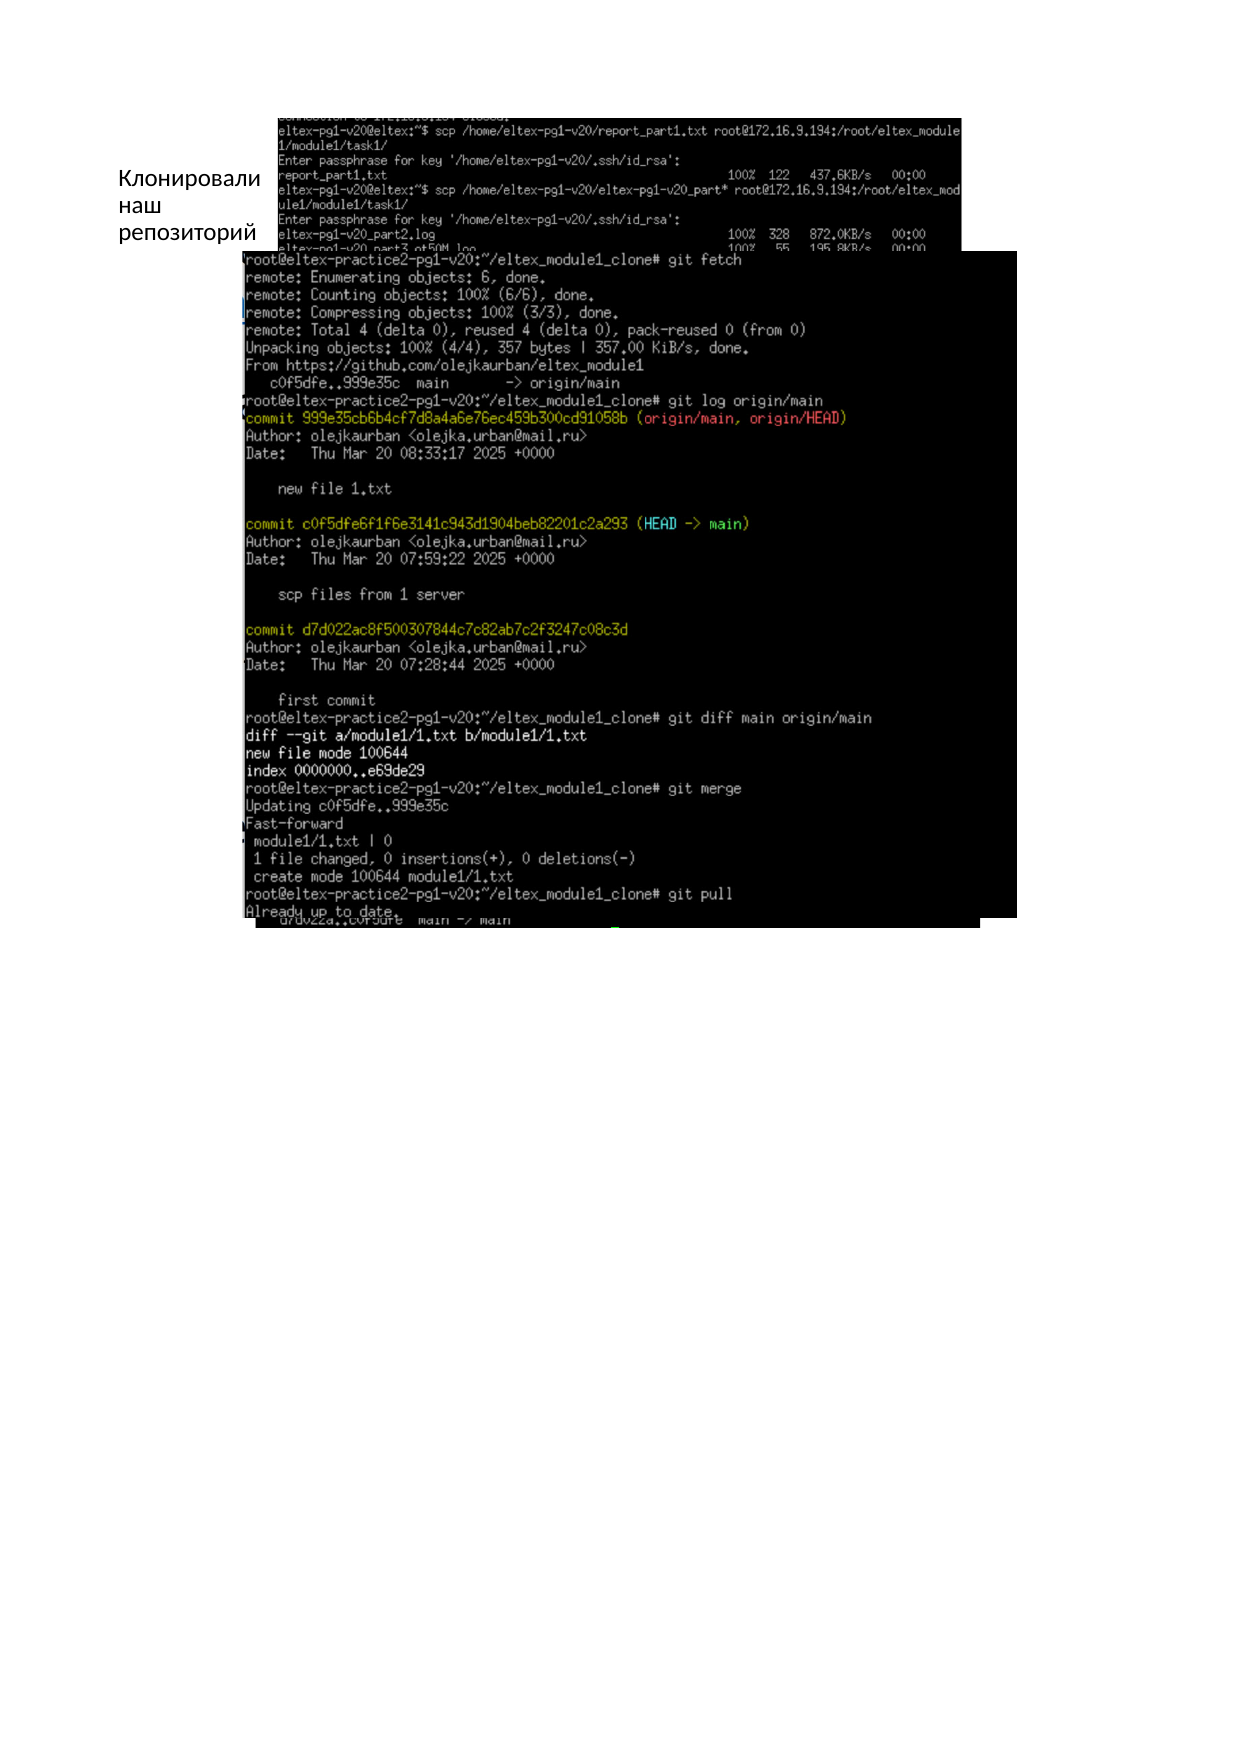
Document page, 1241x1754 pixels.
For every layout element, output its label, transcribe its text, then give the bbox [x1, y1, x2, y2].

picture [242, 118, 1017, 928]
text Клонировали наш репозиторий [118, 164, 277, 247]
text [963, 164, 1122, 247]
